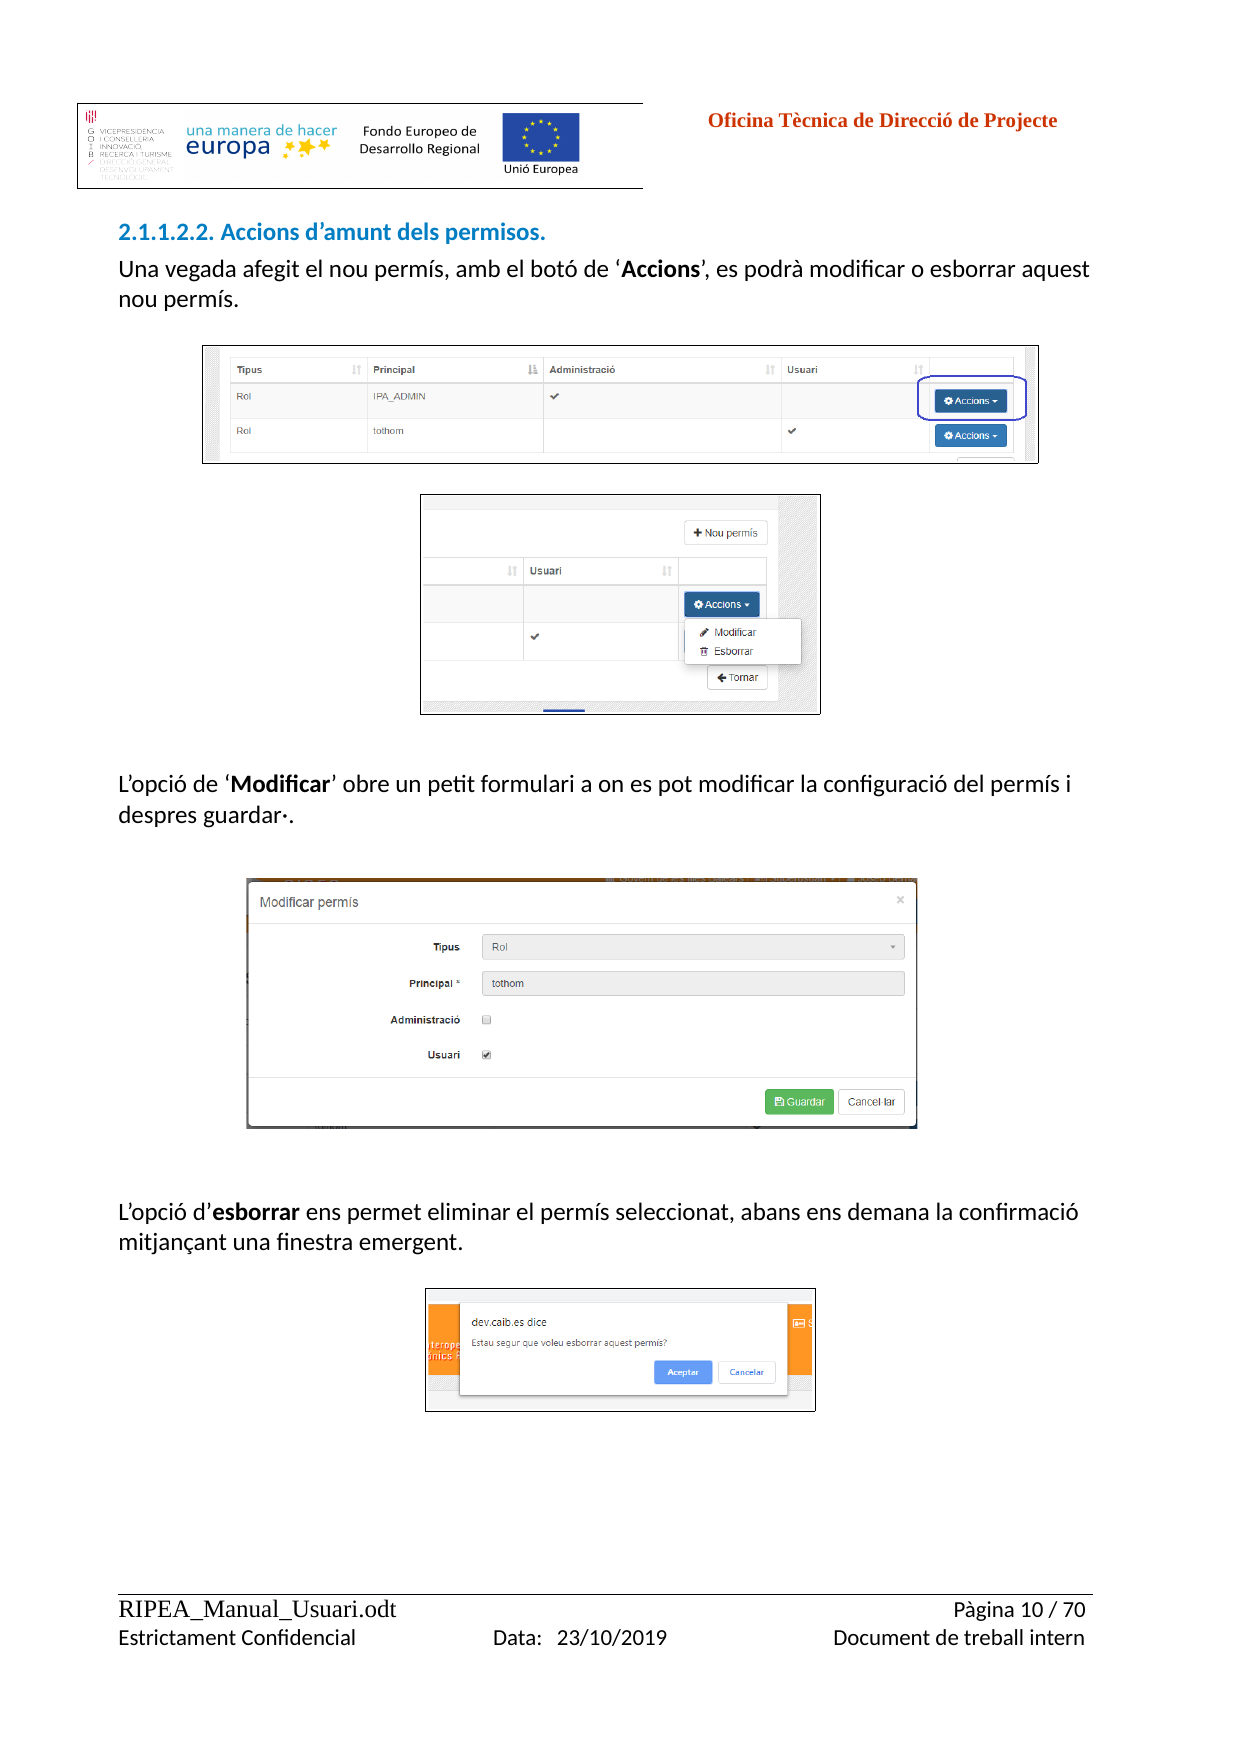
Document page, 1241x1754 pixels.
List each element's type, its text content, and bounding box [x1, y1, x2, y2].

picture [82, 108, 178, 182]
text Una vegada afegit el nou permís, amb el botó de ‘Accions’, es podrà modificar o esborrar aquest nou permís. [118, 253, 1122, 314]
picture [428, 1290, 812, 1409]
text L’opció de ‘Modificar’ obre un petit formulari a on es pot modificar la configuració del permís i despres guardar·. [118, 768, 1122, 829]
picture [423, 496, 817, 712]
picture [205, 347, 1035, 461]
subtitle 2.1.1.2.2. Accions d’amunt dels permisos. [118, 216, 1122, 247]
picture [246, 878, 918, 1129]
picture [184, 108, 585, 182]
text L’opció d’esborrar ens permet eliminar el permís seleccionat, abans ens demana la confirmació mitjançant una finestra emergent. [118, 1196, 1122, 1257]
